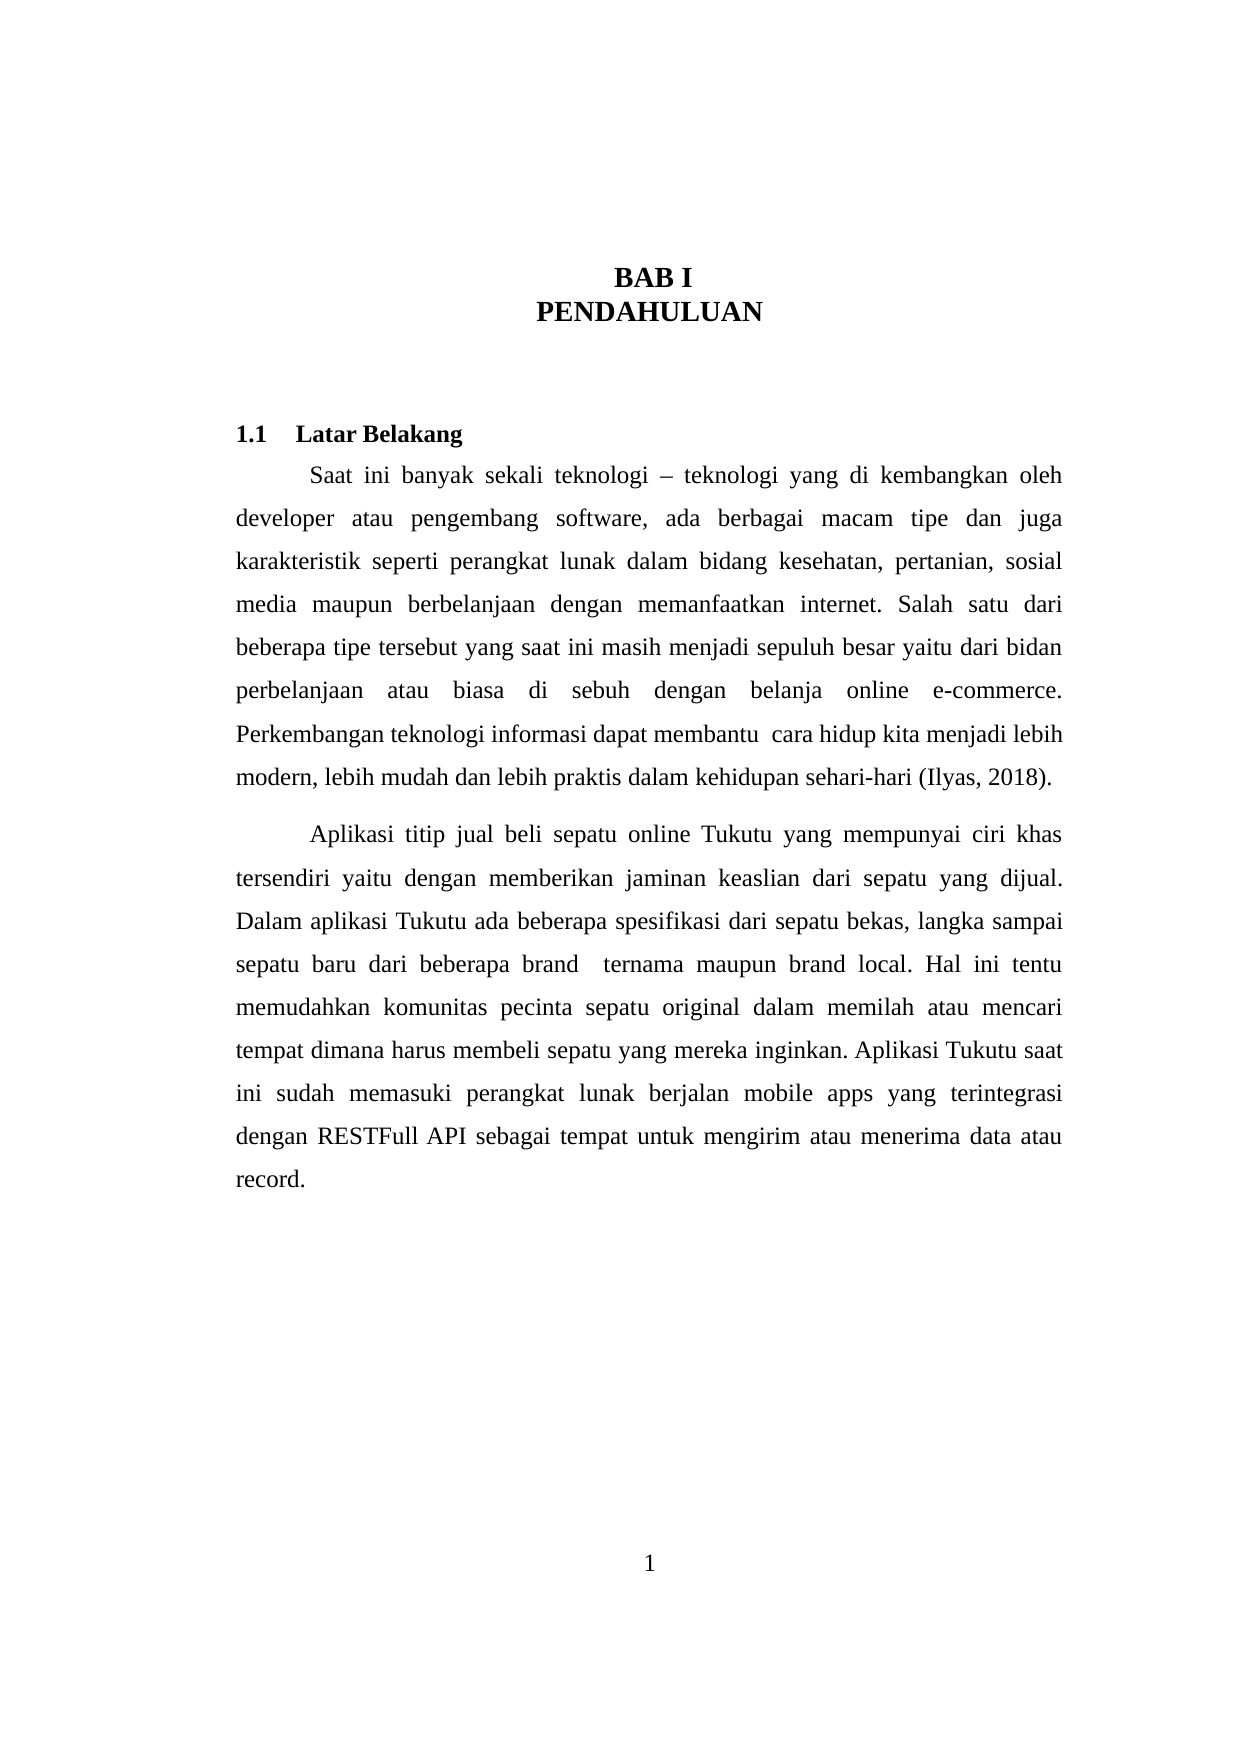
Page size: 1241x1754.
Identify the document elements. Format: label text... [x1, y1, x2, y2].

text Aplikasi titip jual beli sepatu online Tukutu yang mempunyai ciri khas tersendiri yaitu dengan memberikan jaminan keaslian dari sepatu yang dijual. Dalam aplikasi Tukutu ada beberapa spesifikasi dari sepatu bekas, langka sampai sepatu baru dari beberapa brand ternama maupun brand local. Hal ini tentu memudahkan komunitas pecinta sepatu original dalam memilah atau mencari tempat dimana harus membeli sepatu yang mereka inginkan. Aplikasi Tukutu saat ini sudah memasuki perangkat lunak berjalan mobile apps yang terintegrasi dengan RESTFull API sebagai tempat untuk mengirim atau menerima data atau record. [236, 819, 1063, 1193]
text Saat ini banyak sekali teknologi – teknologi yang di kembangkan oleh developer atau pengembang software, ada berbagai macam tipe dan juga karakteristik seperti perangkat lunak dalam bidang kesehatan, pertanian, sosial media maupun berbelanjaan dengan memanfaatkan internet. Salah satu dari beberapa tipe tersebut yang saat ini masih menjadi sepuluh besar yaitu dari bidan perbelanjaan atau biasa di sebuh dengan belanja online e-commerce. Perkembangan teknologi informasi dapat membantu cara hidup kita menjadi lebih modern, lebih mudah dan lebih praktis dalam kehidupan sehari-hari (Ilyas, 2018). [236, 460, 1063, 791]
subtitle BAB I PENDAHULUAN [236, 261, 1063, 328]
subtitle Latar Belakang [236, 419, 1063, 447]
